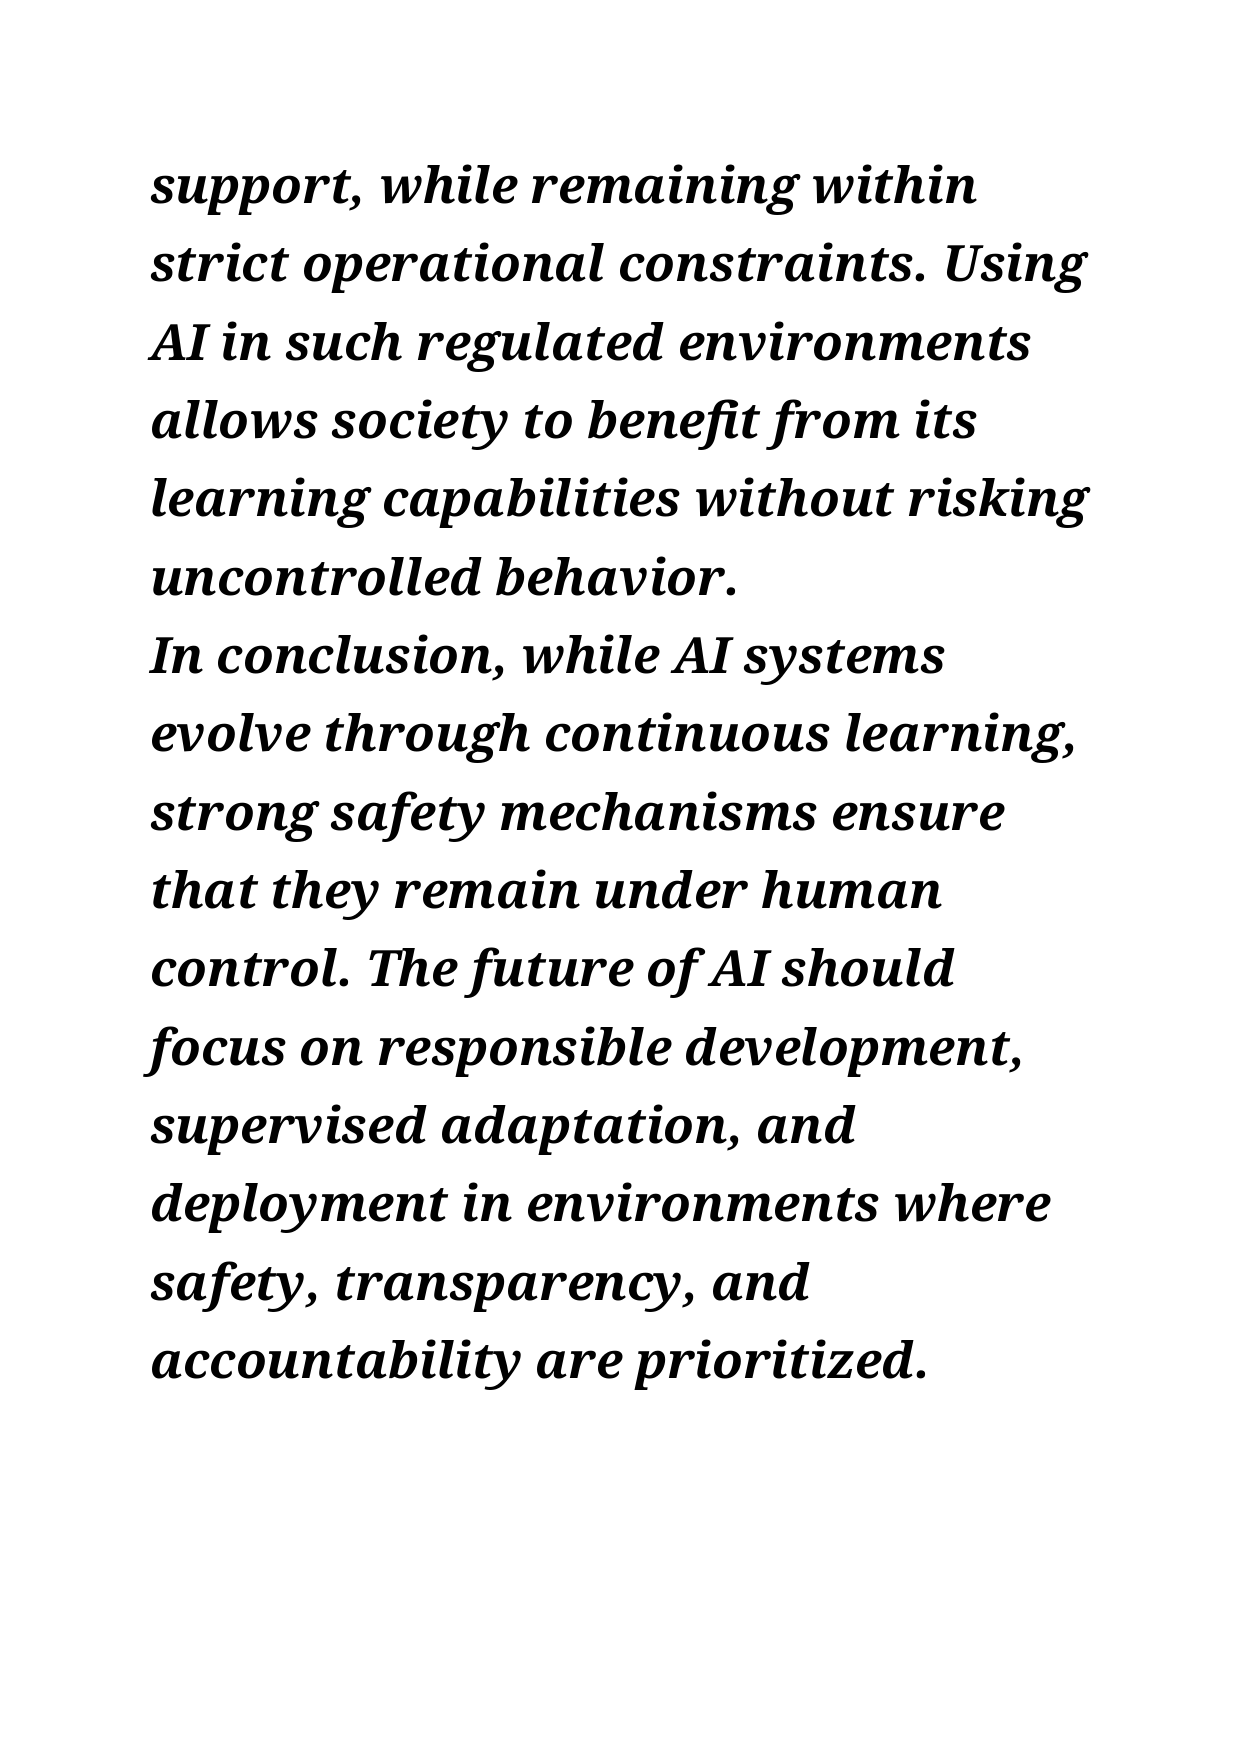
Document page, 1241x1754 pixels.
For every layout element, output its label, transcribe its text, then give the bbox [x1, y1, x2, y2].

text support, while remaining within strict operational constraints. Using AI in such regulated environments allows society to benefit from its learning capabilities without risking uncontrolled behavior. [150, 150, 1090, 610]
text In conclusion, while AI systems evolve through continuous learning, strong safety mechanisms ensure that they remain under human control. The future of AI should focus on responsible development, supervised adaptation, and deployment in environments where safety, transparency, and accountability are prioritized. [150, 620, 1090, 1393]
